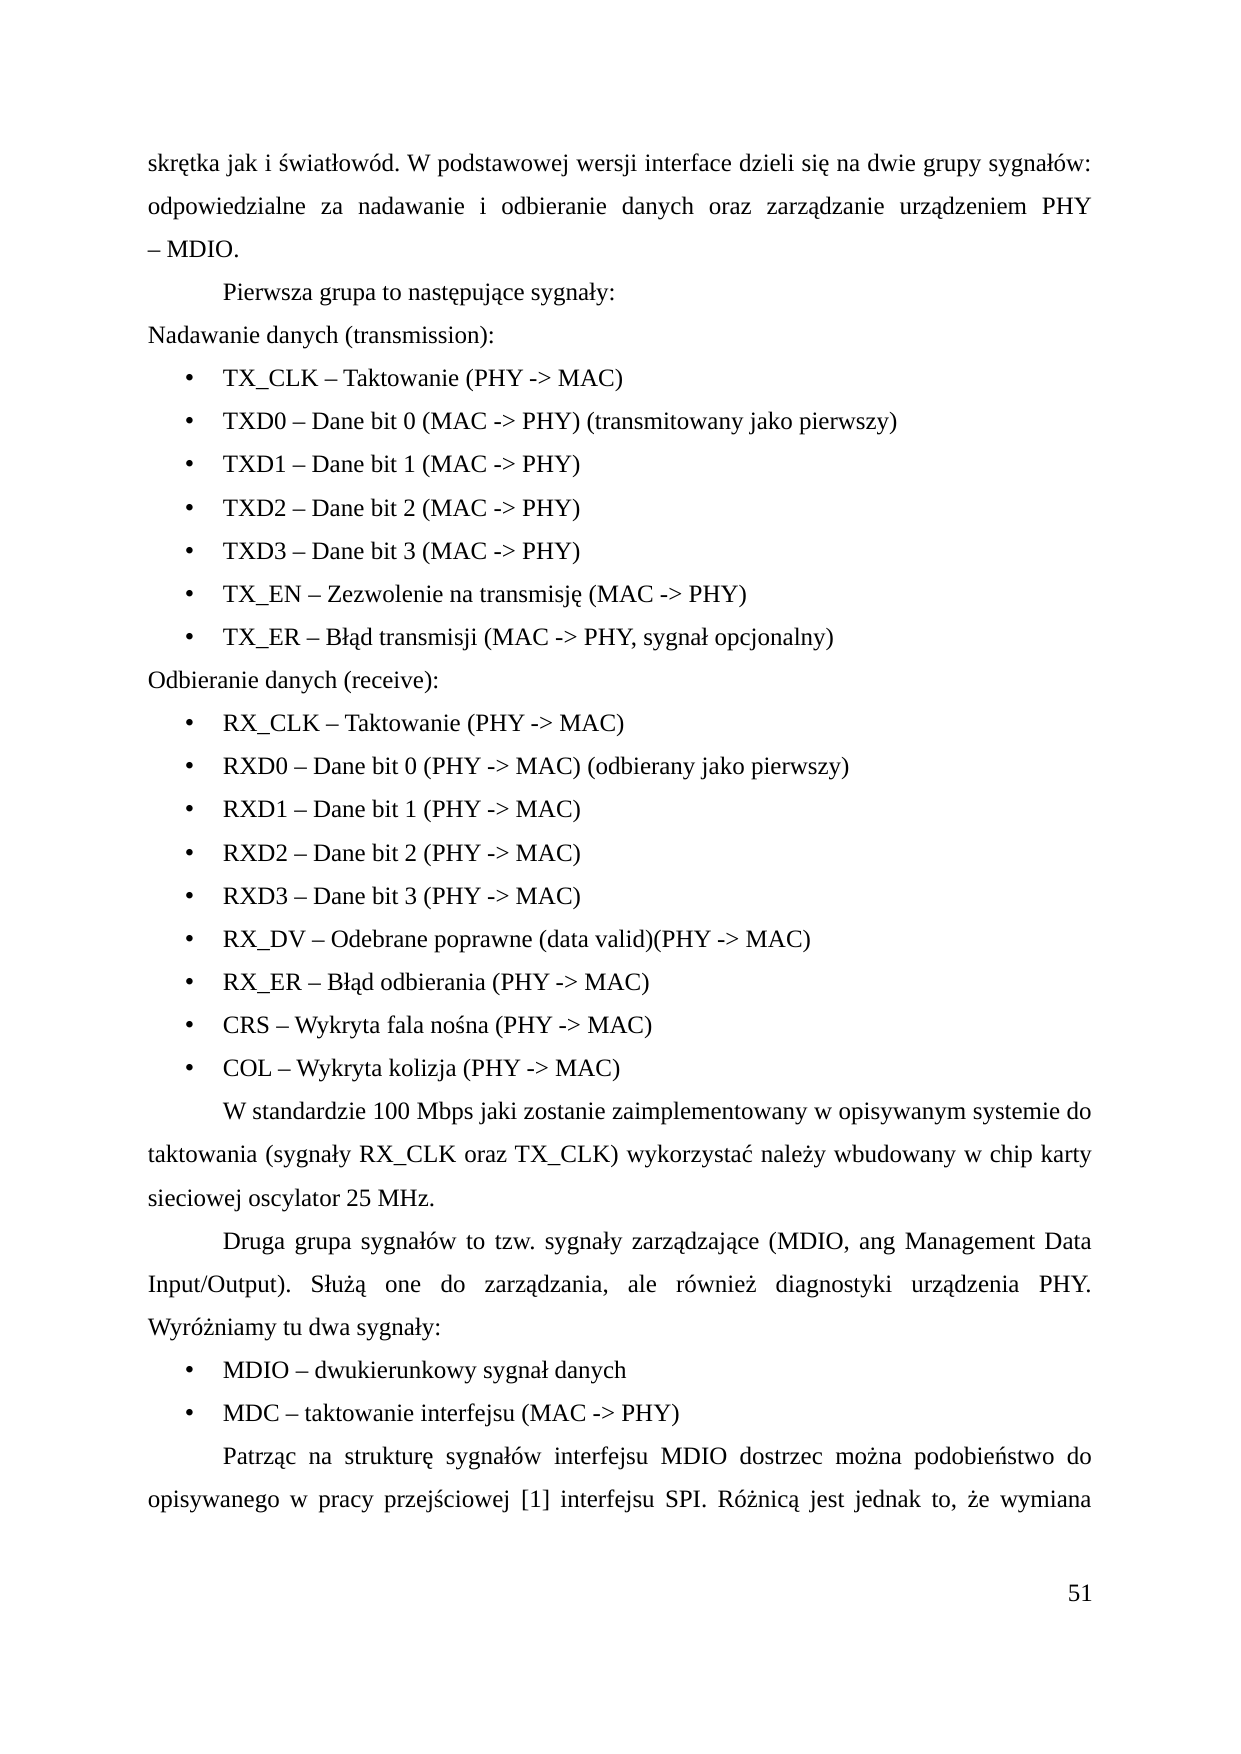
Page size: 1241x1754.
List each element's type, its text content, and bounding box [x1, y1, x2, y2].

list CRS – Wykryta fala nośna (PHY -> MAC) [185, 1010, 1093, 1039]
list TXD2 – Dane bit 2 (MAC -> PHY) [185, 493, 1093, 521]
list RX_CLK – Taktowanie (PHY -> MAC) [185, 708, 1093, 737]
list TXD0 – Dane bit 0 (MAC -> PHY) (transmitowany jako pierwszy) [185, 406, 1093, 435]
text Druga grupa sygnałów to tzw. sygnały zarządzające (MDIO, ang Management Data Input/Output). Służą one do zarządzania, ale również diagnostyki urządzenia PHY. Wyróżniamy tu dwa sygnały: [148, 1226, 1093, 1341]
list RXD0 – Dane bit 0 (PHY -> MAC) (odbierany jako pierwszy) [185, 751, 1093, 780]
list TX_ER – Błąd transmisji (MAC -> PHY, sygnał opcjonalny) [185, 622, 1093, 651]
list COL – Wykryta kolizja (PHY -> MAC) [185, 1053, 1093, 1082]
text skrętka jak i światłowód. W podstawowej wersji interface dzieli się na dwie grupy sygnałów: odpowiedzialne za nadawanie i odbieranie danych oraz zarządzanie urządzeniem PHY – MDIO. [148, 148, 1093, 263]
list TX_CLK – Taktowanie (PHY -> MAC) [185, 363, 1093, 392]
text Pierwsza grupa to następujące sygnały: [148, 277, 1093, 306]
list TX_EN – Zezwolenie na transmisję (MAC -> PHY) [185, 579, 1093, 608]
list RX_DV – Odebrane poprawne (data valid)(PHY -> MAC) [185, 924, 1093, 953]
text W standardzie 100 Mbps jaki zostanie zaimplementowany w opisywanym systemie do taktowania (sygnały RX_CLK oraz TX_CLK) wykorzystać należy wbudowany w chip karty sieciowej oscylator 25 MHz. [148, 1096, 1093, 1211]
text Odbieranie danych (receive): [148, 665, 1093, 694]
list MDIO – dwukierunkowy sygnał danych [185, 1355, 1093, 1384]
text Patrząc na strukturę sygnałów interfejsu MDIO dostrzec można podobieństwo do opisywanego w pracy przejściowej [1] interfejsu SPI. Różnicą jest jednak to, że wymiana [148, 1441, 1093, 1513]
list TXD1 – Dane bit 1 (MAC -> PHY) [185, 449, 1093, 478]
list RXD2 – Dane bit 2 (PHY -> MAC) [185, 838, 1093, 866]
list MDC – taktowanie interfejsu (MAC -> PHY) [185, 1398, 1093, 1427]
list TXD3 – Dane bit 3 (MAC -> PHY) [185, 536, 1093, 564]
list RXD1 – Dane bit 1 (PHY -> MAC) [185, 794, 1093, 823]
text Nadawanie danych (transmission): [148, 320, 1093, 349]
list RXD3 – Dane bit 3 (PHY -> MAC) [185, 881, 1093, 909]
list RX_ER – Błąd odbierania (PHY -> MAC) [185, 967, 1093, 996]
